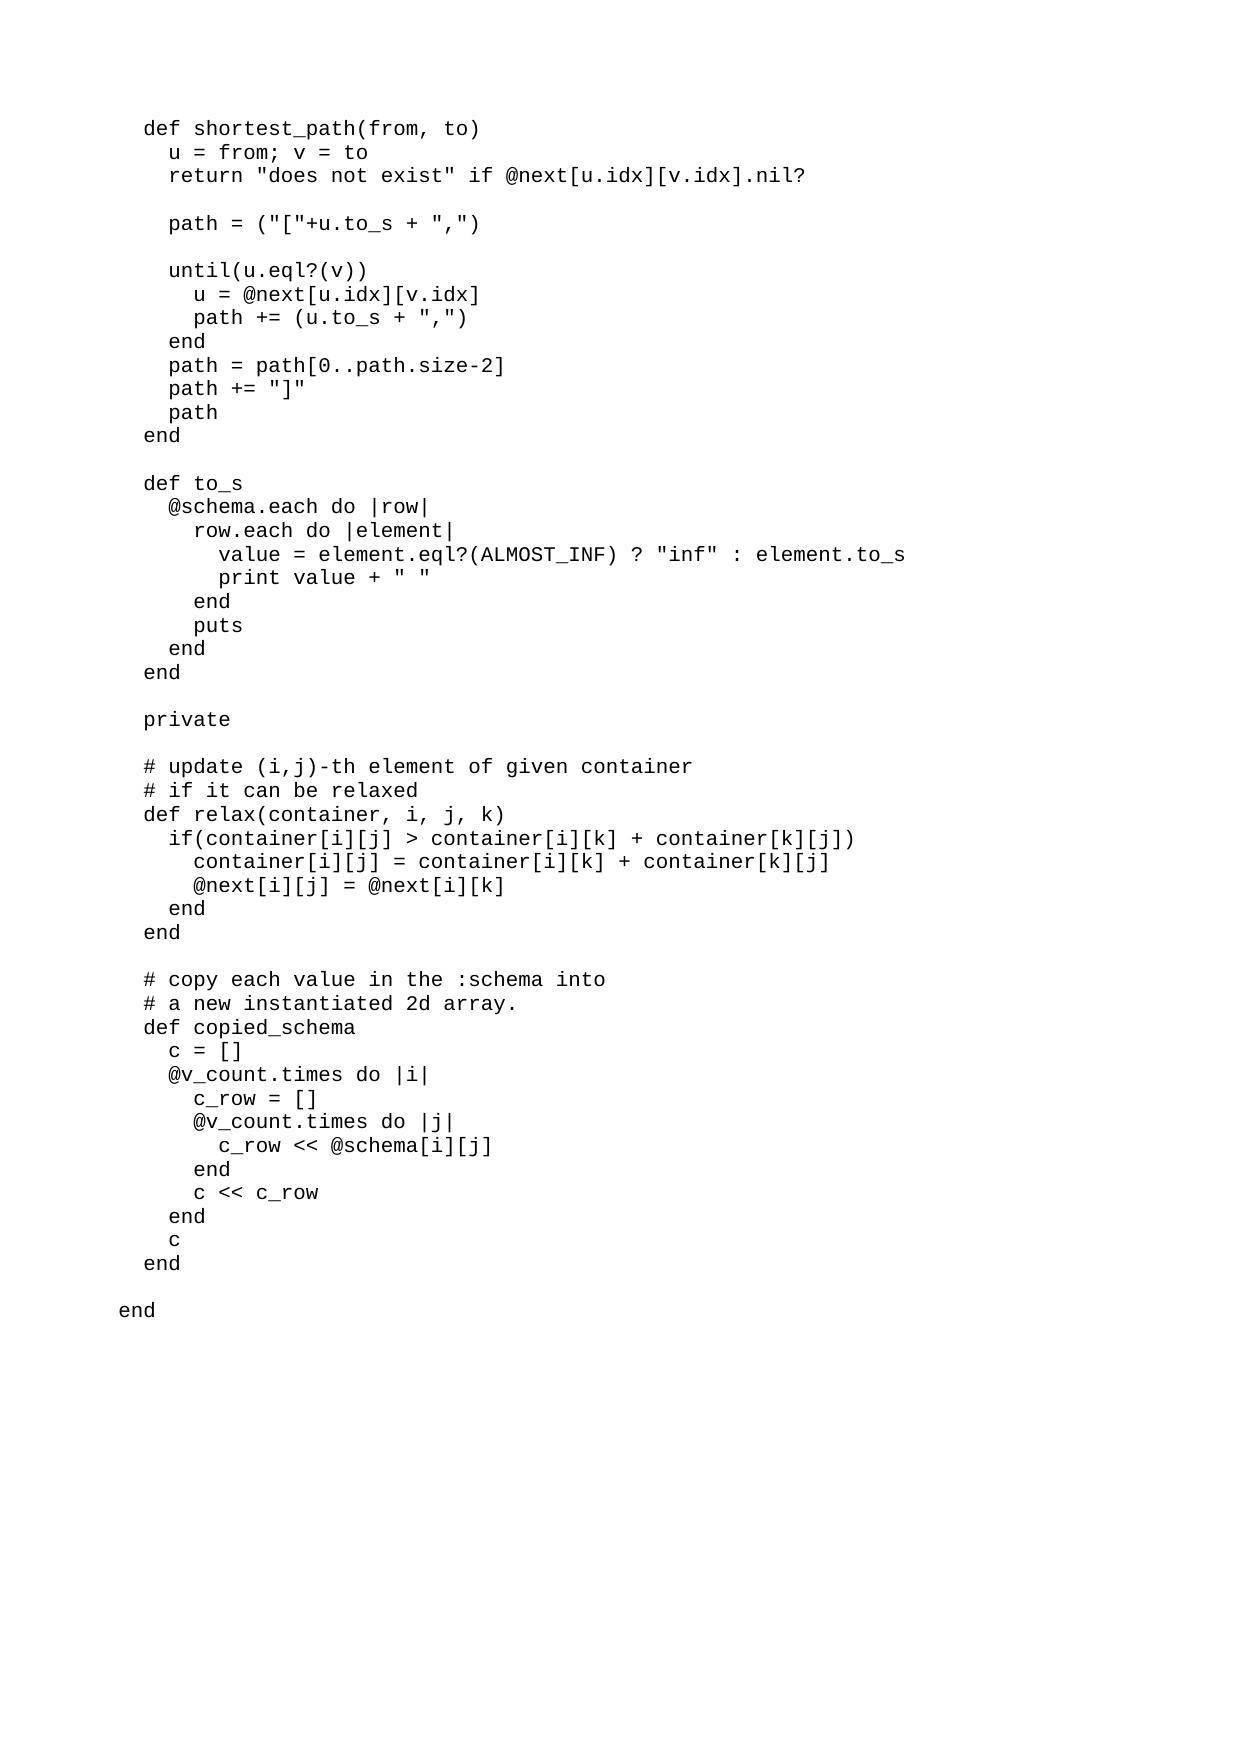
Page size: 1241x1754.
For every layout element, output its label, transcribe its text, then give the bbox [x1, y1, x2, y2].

text # copy each value in the :schema into [118, 969, 1122, 993]
text @v_count.times do |i| [118, 1064, 1122, 1088]
text # if it can be relaxed [118, 780, 1122, 804]
text def shortest_path(from, to) [118, 118, 1122, 142]
text if(container[i][j] > container[i][k] + container[k][j]) [118, 827, 1122, 851]
text end [118, 591, 1122, 615]
text def relax(container, i, j, k) [118, 804, 1122, 827]
text puts [118, 615, 1122, 638]
text @schema.each do |row| [118, 496, 1122, 520]
text end [118, 1300, 1122, 1324]
text end [118, 331, 1122, 354]
text until(u.eql?(v)) [118, 260, 1122, 284]
text c = [] [118, 1040, 1122, 1064]
text # update (i,j)-th element of given container [118, 757, 1122, 780]
text c [118, 1229, 1122, 1253]
text path [118, 402, 1122, 426]
text path = path[0..path.size-2] [118, 354, 1122, 378]
text @next[i][j] = @next[i][k] [118, 875, 1122, 898]
text end [118, 922, 1122, 946]
text private [118, 709, 1122, 733]
text u = from; v = to [118, 142, 1122, 165]
text u = @next[u.idx][v.idx] [118, 284, 1122, 307]
text c_row << @schema[i][j] [118, 1135, 1122, 1158]
text end [118, 1206, 1122, 1229]
text def to_s [118, 473, 1122, 496]
text end [118, 662, 1122, 686]
text end [118, 1253, 1122, 1277]
text end [118, 638, 1122, 662]
text return "does not exist" if @next[u.idx][v.idx].nil? [118, 165, 1122, 189]
text end [118, 426, 1122, 449]
text end [118, 1158, 1122, 1182]
text container[i][j] = container[i][k] + container[k][j] [118, 851, 1122, 875]
text # a new instantiated 2d array. [118, 993, 1122, 1017]
text path = ("["+u.to_s + ",") [118, 213, 1122, 236]
text path += "]" [118, 378, 1122, 402]
text c << c_row [118, 1182, 1122, 1206]
text end [118, 898, 1122, 922]
text c_row = [] [118, 1088, 1122, 1111]
text path += (u.to_s + ",") [118, 307, 1122, 331]
text row.each do |element| [118, 520, 1122, 544]
text @v_count.times do |j| [118, 1111, 1122, 1135]
text value = element.eql?(ALMOST_INF) ? "inf" : element.to_s [118, 544, 1122, 567]
text def copied_schema [118, 1017, 1122, 1040]
text print value + " " [118, 567, 1122, 591]
